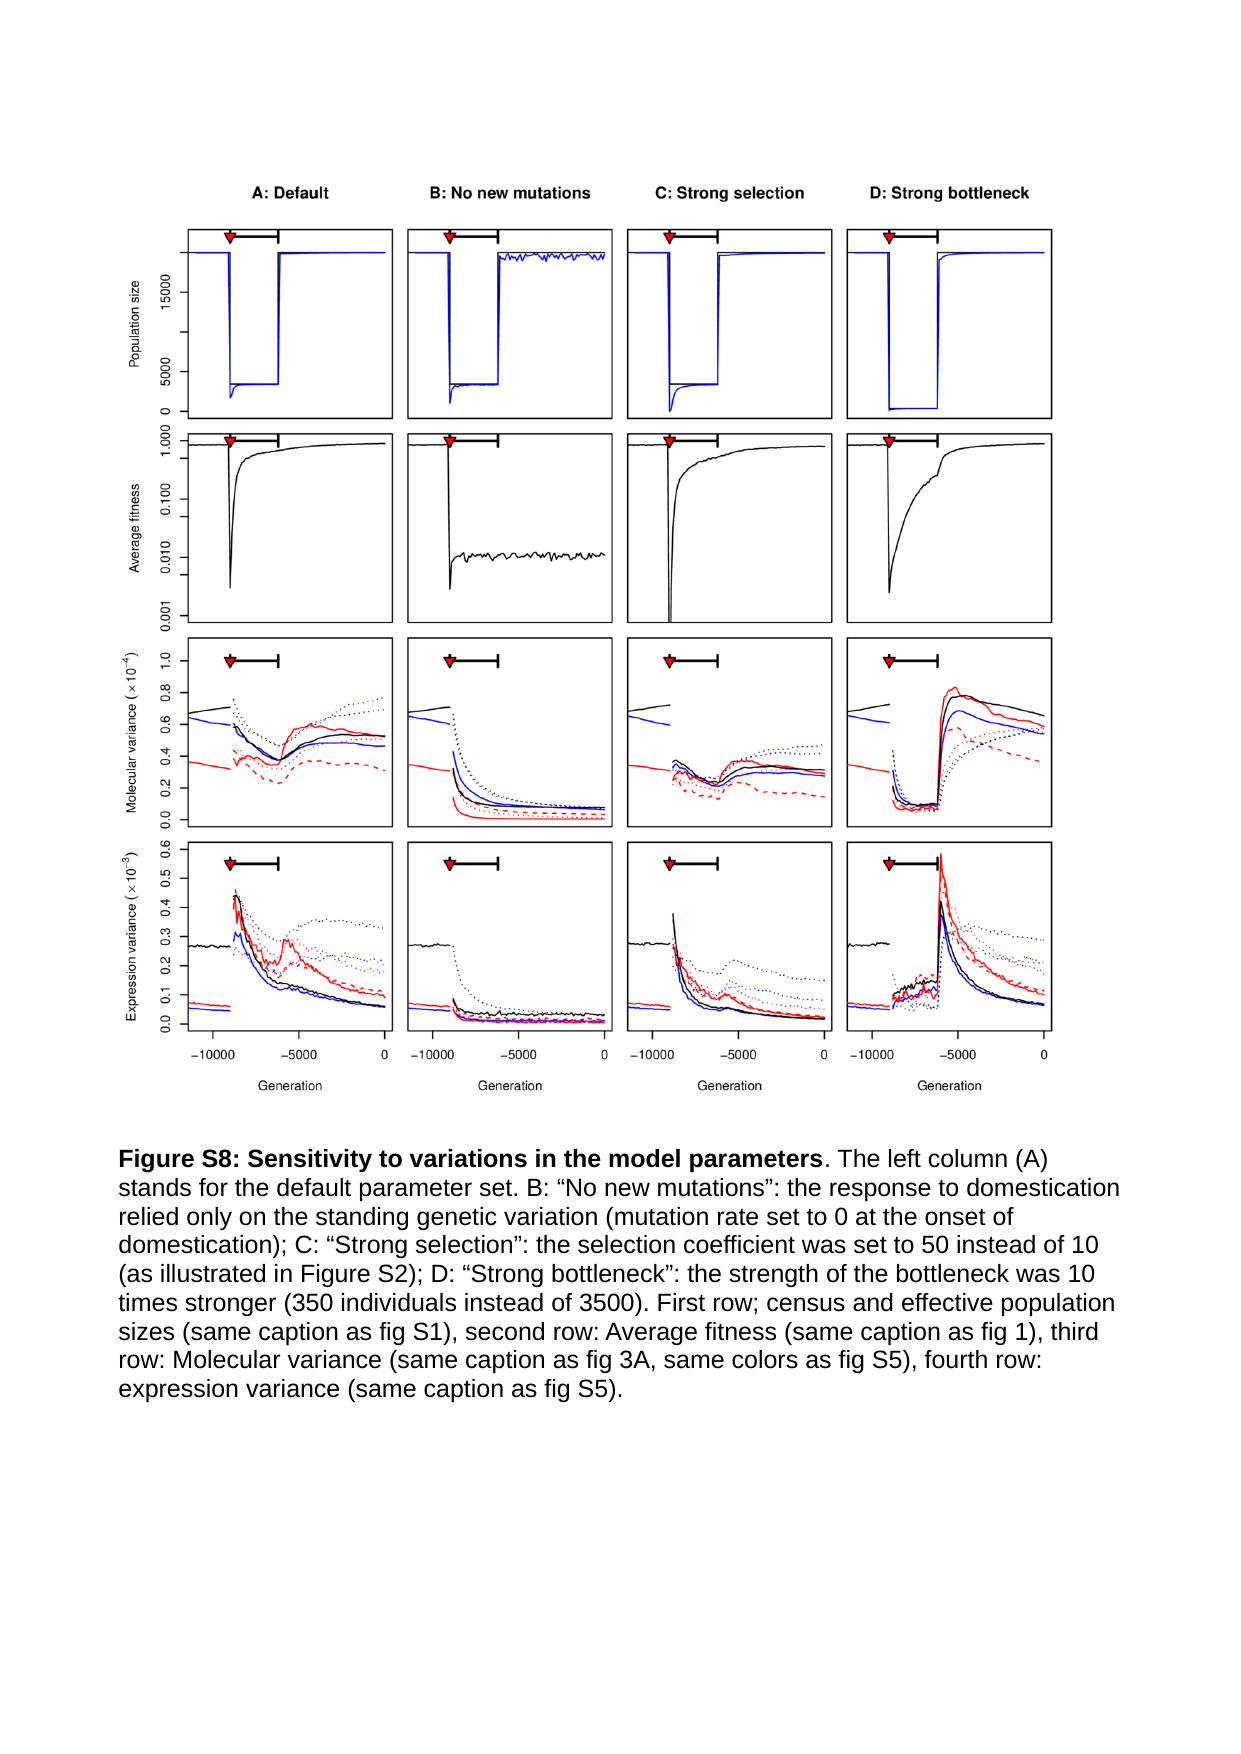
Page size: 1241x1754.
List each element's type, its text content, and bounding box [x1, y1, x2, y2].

picture [118, 175, 1059, 1116]
text Figure S8: Sensitivity to variations in the model parameters. The left column (A) stands for the default parameter set. B: “No new mutations”: the response to domestication relied only on the standing genetic variation (mutation rate set to 0 at the onset of domestication); C: “Strong selection”: the selection coefficient was set to 50 instead of 10 (as illustrated in Figure S2); D: “Strong bottleneck”: the strength of the bottleneck was 10 times stronger (350 individuals instead of 3500). First row; census and effective population sizes (same caption as fig S1), second row: Average fitness (same caption as fig 1), third row: Molecular variance (same caption as fig 3A, same colors as fig S5), fourth row: expression variance (same caption as fig S5). [118, 1144, 1122, 1403]
